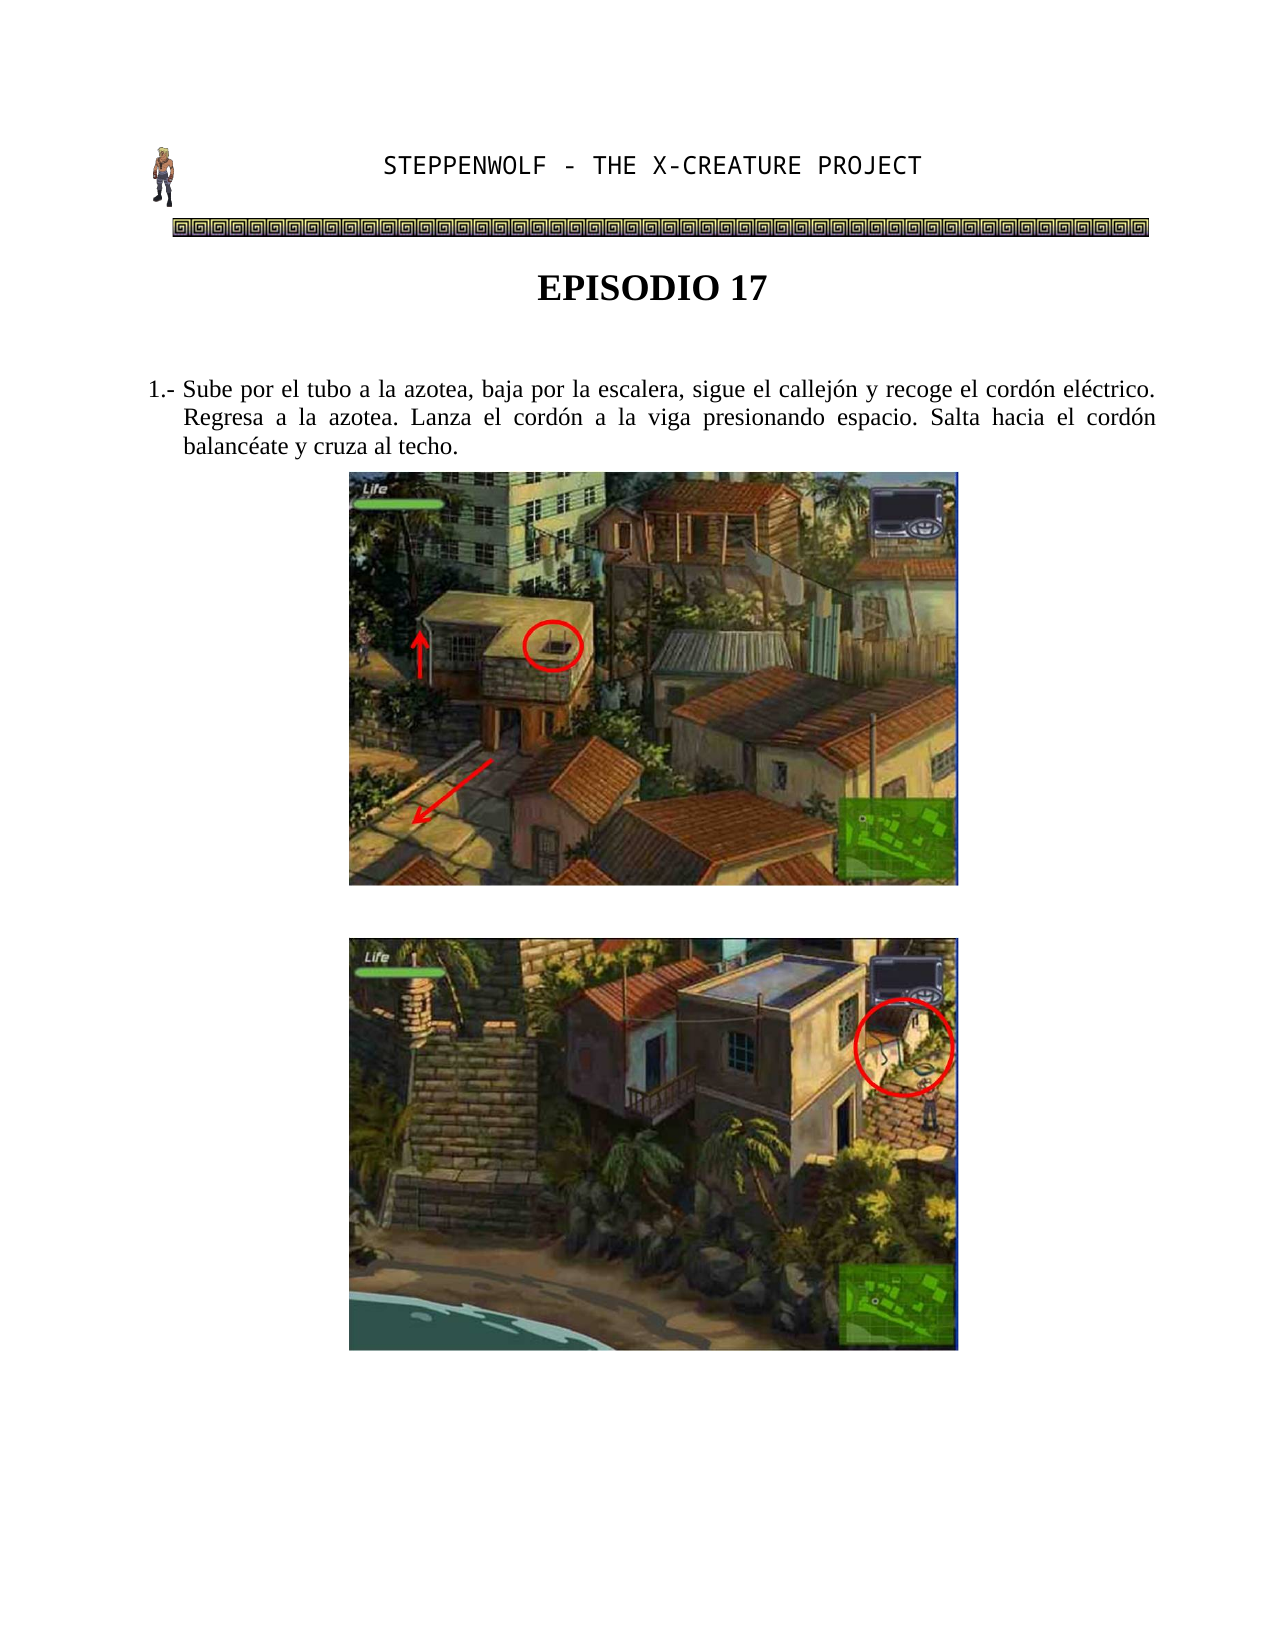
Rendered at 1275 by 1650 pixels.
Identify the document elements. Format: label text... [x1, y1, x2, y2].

picture [172, 218, 1149, 237]
picture [147, 147, 181, 207]
picture [348, 471, 959, 886]
subtitle EPISODIO 17 [148, 266, 1157, 309]
picture [348, 937, 959, 1351]
text 1.- Sube por el tubo a la azotea, baja por la escalera, sigue el callejón y recoge el cordón eléctrico. Regresa a la azotea. Lanza el cordón a la viga presionando espacio. Salta hacia el cordón balancéate y cruza al techo. [148, 374, 1157, 460]
